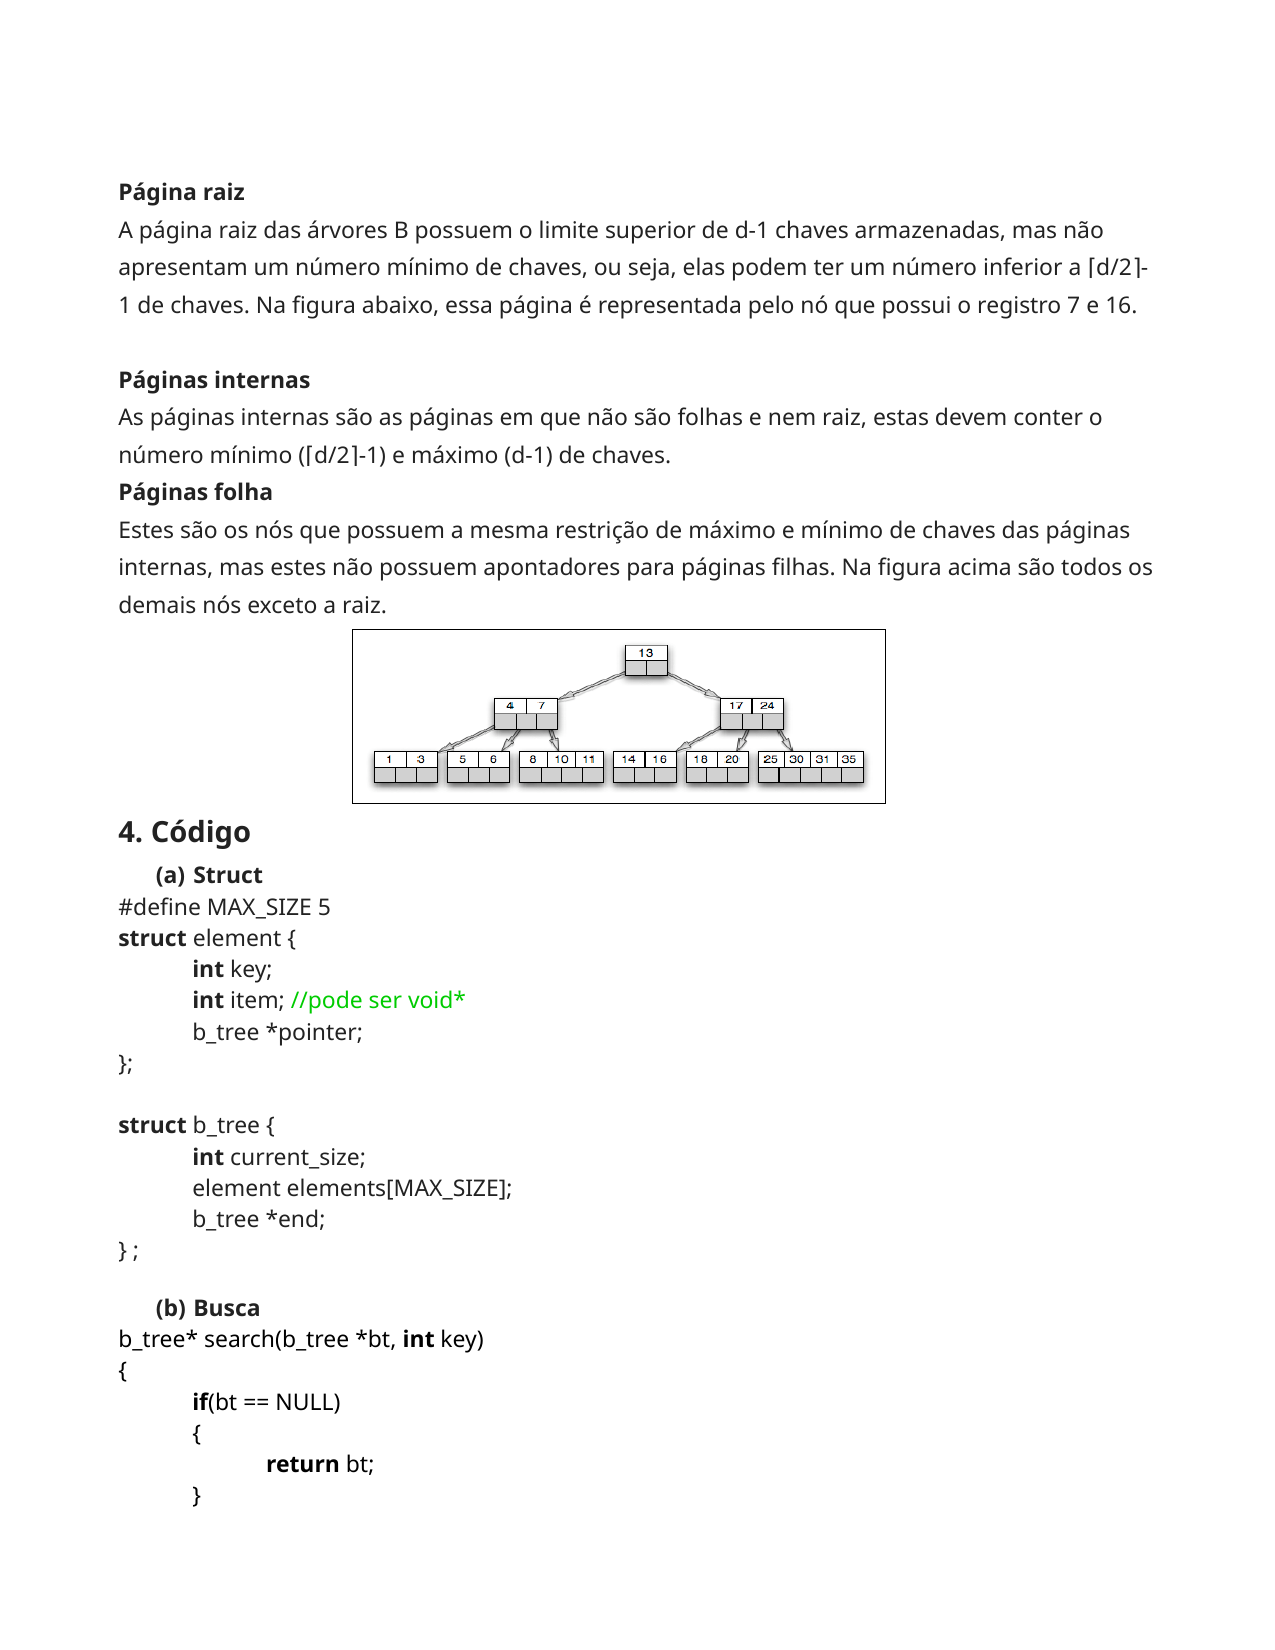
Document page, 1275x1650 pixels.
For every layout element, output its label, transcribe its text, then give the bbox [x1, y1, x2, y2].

text Estes são os nós que possuem a mesma restrição de máximo e mínimo de chaves das páginas internas, mas estes não possuem apontadores para páginas filhas. Na figura acima são todos os demais nós exceto a raiz. [118, 514, 1157, 620]
text if(bt == NULL) [192, 1386, 1157, 1417]
text struct element { [118, 922, 1157, 953]
text return bt; [192, 1448, 1157, 1479]
text { [192, 1417, 1157, 1448]
text b_tree *pointer; [192, 1015, 1157, 1047]
text } ; [118, 1234, 1157, 1265]
picture [353, 630, 885, 803]
text Página raiz [118, 176, 1157, 208]
text int item; //pode ser void* [192, 984, 1157, 1015]
text b_tree *end; [118, 1203, 1157, 1234]
text element elements[MAX_SIZE]; [118, 1172, 1157, 1203]
list Busca [156, 1292, 1157, 1323]
text { [118, 1354, 1157, 1386]
text Páginas internas [118, 364, 1157, 395]
text Páginas folha [118, 476, 1157, 508]
text 4. Código [118, 626, 1157, 851]
text }; [118, 1047, 1157, 1078]
text A página raiz das árvores B possuem o limite superior de d-1 chaves armazenadas, mas não apresentam um número mínimo de chaves, ou seja, elas podem ter um número inferior a ⌈d/2⌉-1 de chaves. Na figura abaixo, essa página é representada pelo nó que possui o registro 7 e 16. [118, 214, 1157, 320]
text int key; [192, 953, 1157, 984]
text #define MAX_SIZE 5 [118, 890, 1157, 922]
list Struct [156, 859, 1157, 890]
text b_tree* search(b_tree *bt, int key) [118, 1323, 1157, 1354]
text struct b_tree { [118, 1109, 1157, 1140]
text As páginas internas são as páginas em que não são folhas e nem raiz, estas devem conter o número mínimo (⌈d/2⌉-1) e máximo (d-1) de chaves. [118, 401, 1157, 470]
text int current_size; [118, 1140, 1157, 1172]
text } [192, 1479, 1157, 1511]
